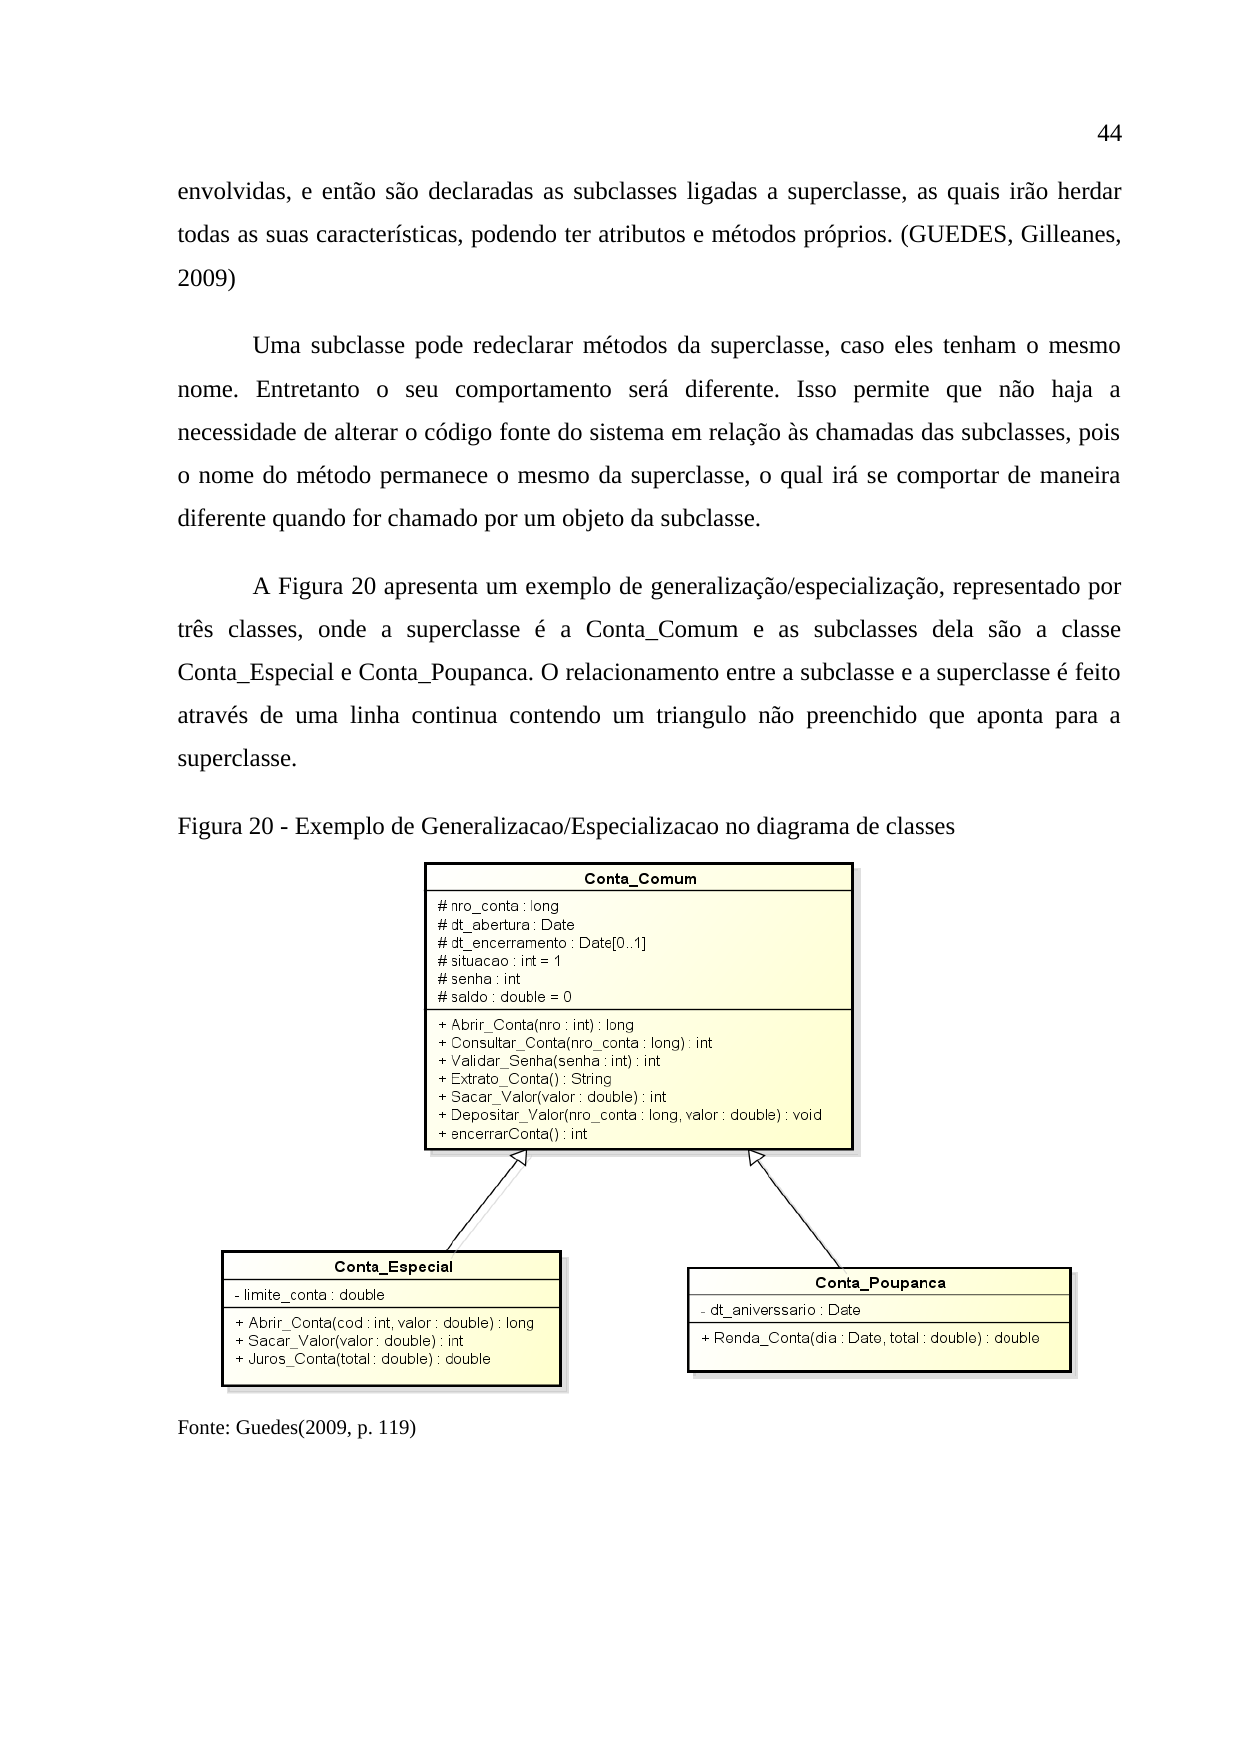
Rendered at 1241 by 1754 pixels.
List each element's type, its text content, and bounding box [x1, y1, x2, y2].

text Figura 20 - Exemplo de Generalizacao/Especializacao no diagrama de classes [177, 811, 1122, 840]
text A Figura 20 apresenta um exemplo de generalização/especialização, representado por três classes, onde a superclasse é a Conta_Comum e as subclasses dela são a classe Conta_Especial e Conta_Poupanca. O relacionamento entre a subclasse e a superclasse é feito através de uma linha continua contendo um triangulo não preenchido que aponta para a superclasse. [177, 571, 1122, 772]
text envolvidas, e então são declaradas as subclasses ligadas a superclasse, as quais irão herdar todas as suas características, podendo ter atributos e métodos próprios. (GUEDES, Gilleanes, 2009) [177, 176, 1122, 291]
picture [215, 852, 1084, 1403]
text Uma subclasse pode redeclarar métodos da superclasse, caso eles tenham o mesmo nome. Entretanto o seu comportamento será diferente. Isso permite que não haja a necessidade de alterar o código fonte do sistema em relação às chamadas das subclasses, pois o nome do método permanece o mesmo da superclasse, o qual irá se comportar de maneira diferente quando for chamado por um objeto da subclasse. [177, 331, 1122, 532]
text Fonte: Guedes(2009, p. 119) [177, 1415, 1122, 1439]
